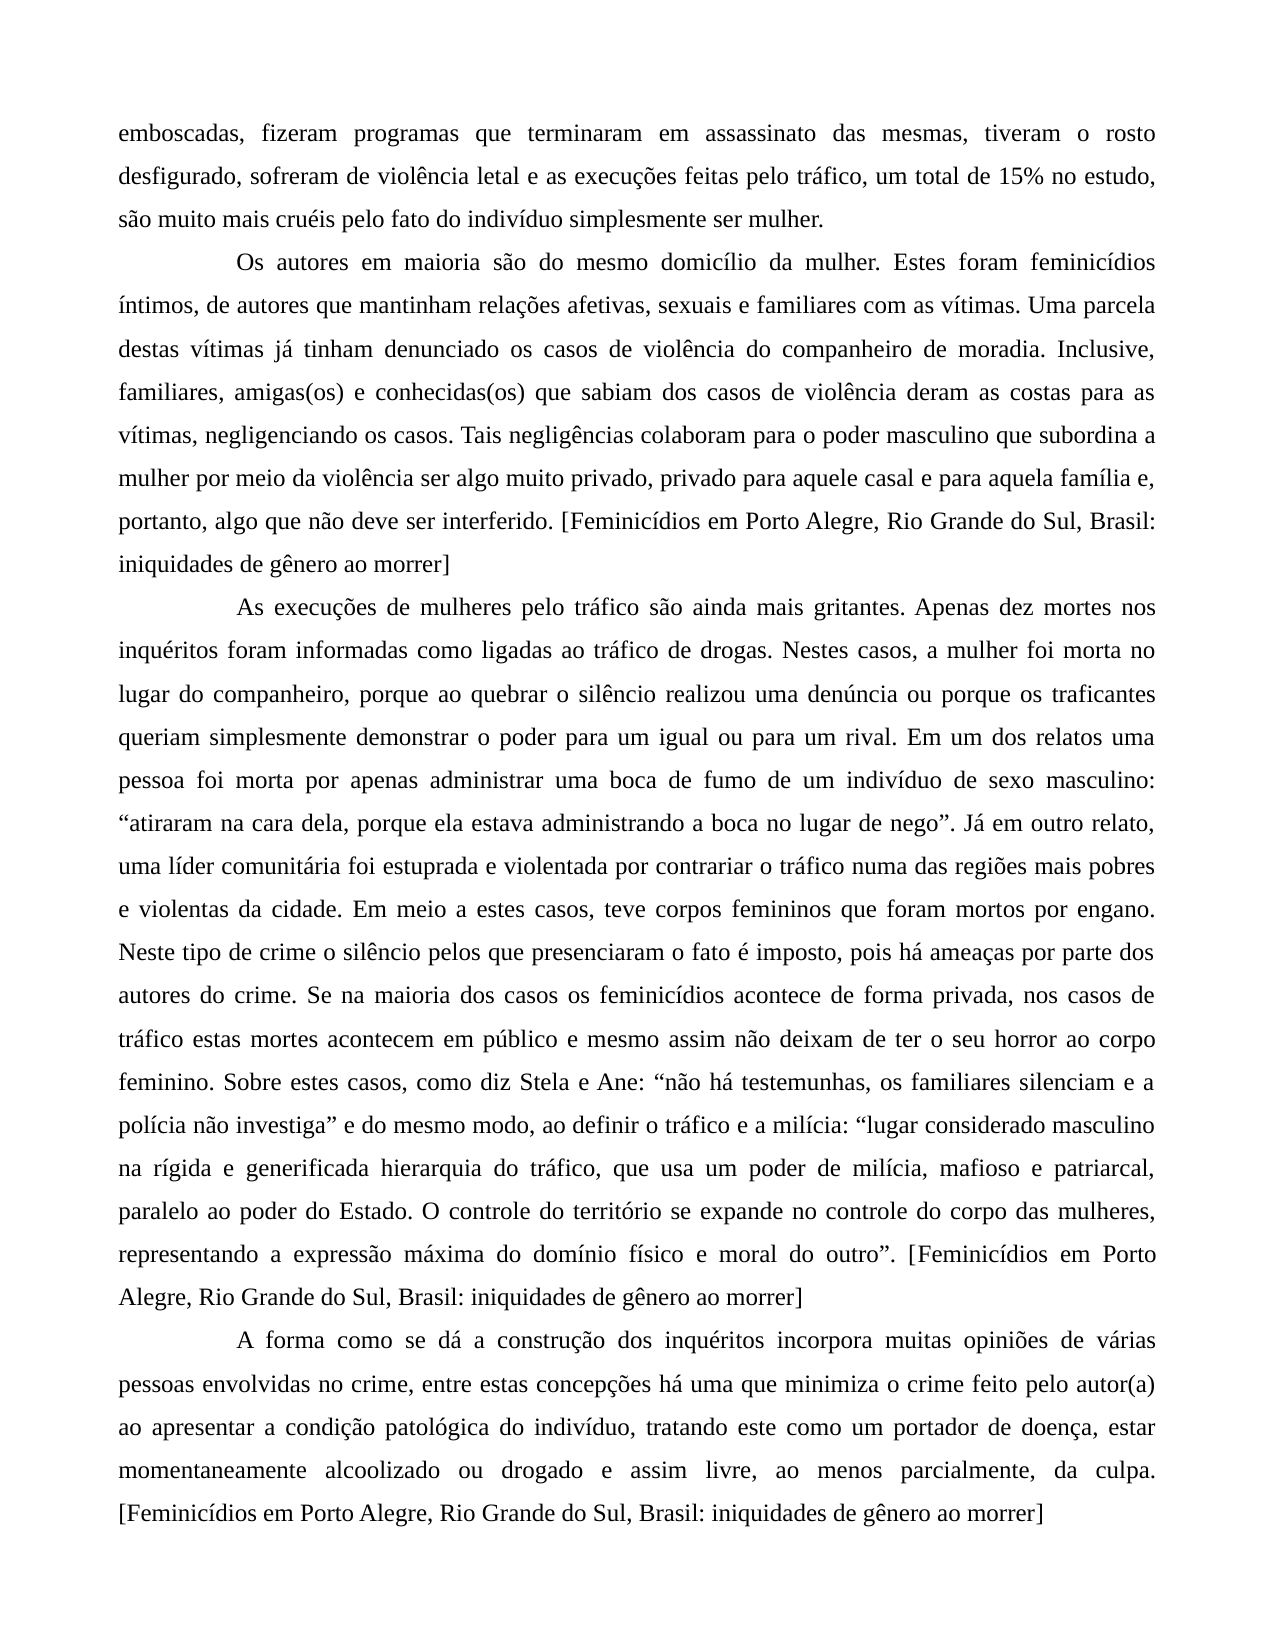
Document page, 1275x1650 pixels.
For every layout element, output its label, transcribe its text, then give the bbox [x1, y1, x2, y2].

text emboscadas, fizeram programas que terminaram em assassinato das mesmas, tiveram o rosto desfigurado, sofreram de violência letal e as execuções feitas pelo tráfico, um total de 15% no estudo, são muito mais cruéis pelo fato do indivíduo simplesmente ser mulher. [118, 118, 1157, 233]
text As execuções de mulheres pelo tráfico são ainda mais gritantes. Apenas dez mortes nos inquéritos foram informadas como ligadas ao tráfico de drogas. Nestes casos, a mulher foi morta no lugar do companheiro, porque ao quebrar o silêncio realizou uma denúncia ou porque os traficantes queriam simplesmente demonstrar o poder para um igual ou para um rival. Em um dos relatos uma pessoa foi morta por apenas administrar uma boca de fumo de um indivíduo de sexo masculino: “atiraram na cara dela, porque ela estava administrando a boca no lugar de nego”. Já em outro relato, uma líder comunitária foi estuprada e violentada por contrariar o tráfico numa das regiões mais pobres e violentas da cidade. Em meio a estes casos, teve corpos femininos que foram mortos por engano. Neste tipo de crime o silêncio pelos que presenciaram o fato é imposto, pois há ameaças por parte dos autores do crime. Se na maioria dos casos os feminicídios acontece de forma privada, nos casos de tráfico estas mortes acontecem em público e mesmo assim não deixam de ter o seu horror ao corpo feminino. Sobre estes casos, como diz Stela e Ane: “não há testemunhas, os familiares silenciam e a polícia não investiga” e do mesmo modo, ao definir o tráfico e a milícia: “lugar considerado masculino na rígida e generificada hierarquia do tráfico, que usa um poder de milícia, mafioso e patriarcal, paralelo ao poder do Estado. O controle do território se expande no controle do corpo das mulheres, representando a expressão máxima do domínio físico e moral do outro”. [Feminicídios em Porto Alegre, Rio Grande do Sul, Brasil: iniquidades de gênero ao morrer] [118, 592, 1157, 1311]
text A forma como se dá a construção dos inquéritos incorpora muitas opiniões de várias pessoas envolvidas no crime, entre estas concepções há uma que minimiza o crime feito pelo autor(a) ao apresentar a condição patológica do indivíduo, tratando este como um portador de doença, estar momentaneamente alcoolizado ou drogado e assim livre, ao menos parcialmente, da culpa. [Feminicídios em Porto Alegre, Rio Grande do Sul, Brasil: iniquidades de gênero ao morrer] [118, 1326, 1157, 1527]
text Os autores em maioria são do mesmo domicílio da mulher. Estes foram feminicídios íntimos, de autores que mantinham relações afetivas, sexuais e familiares com as vítimas. Uma parcela destas vítimas já tinham denunciado os casos de violência do companheiro de moradia. Inclusive, familiares, amigas(os) e conhecidas(os) que sabiam dos casos de violência deram as costas para as vítimas, negligenciando os casos. Tais negligências colaboram para o poder masculino que subordina a mulher por meio da violência ser algo muito privado, privado para aquele casal e para aquela família e, portanto, algo que não deve ser interferido. [Feminicídios em Porto Alegre, Rio Grande do Sul, Brasil: iniquidades de gênero ao morrer] [118, 247, 1157, 578]
